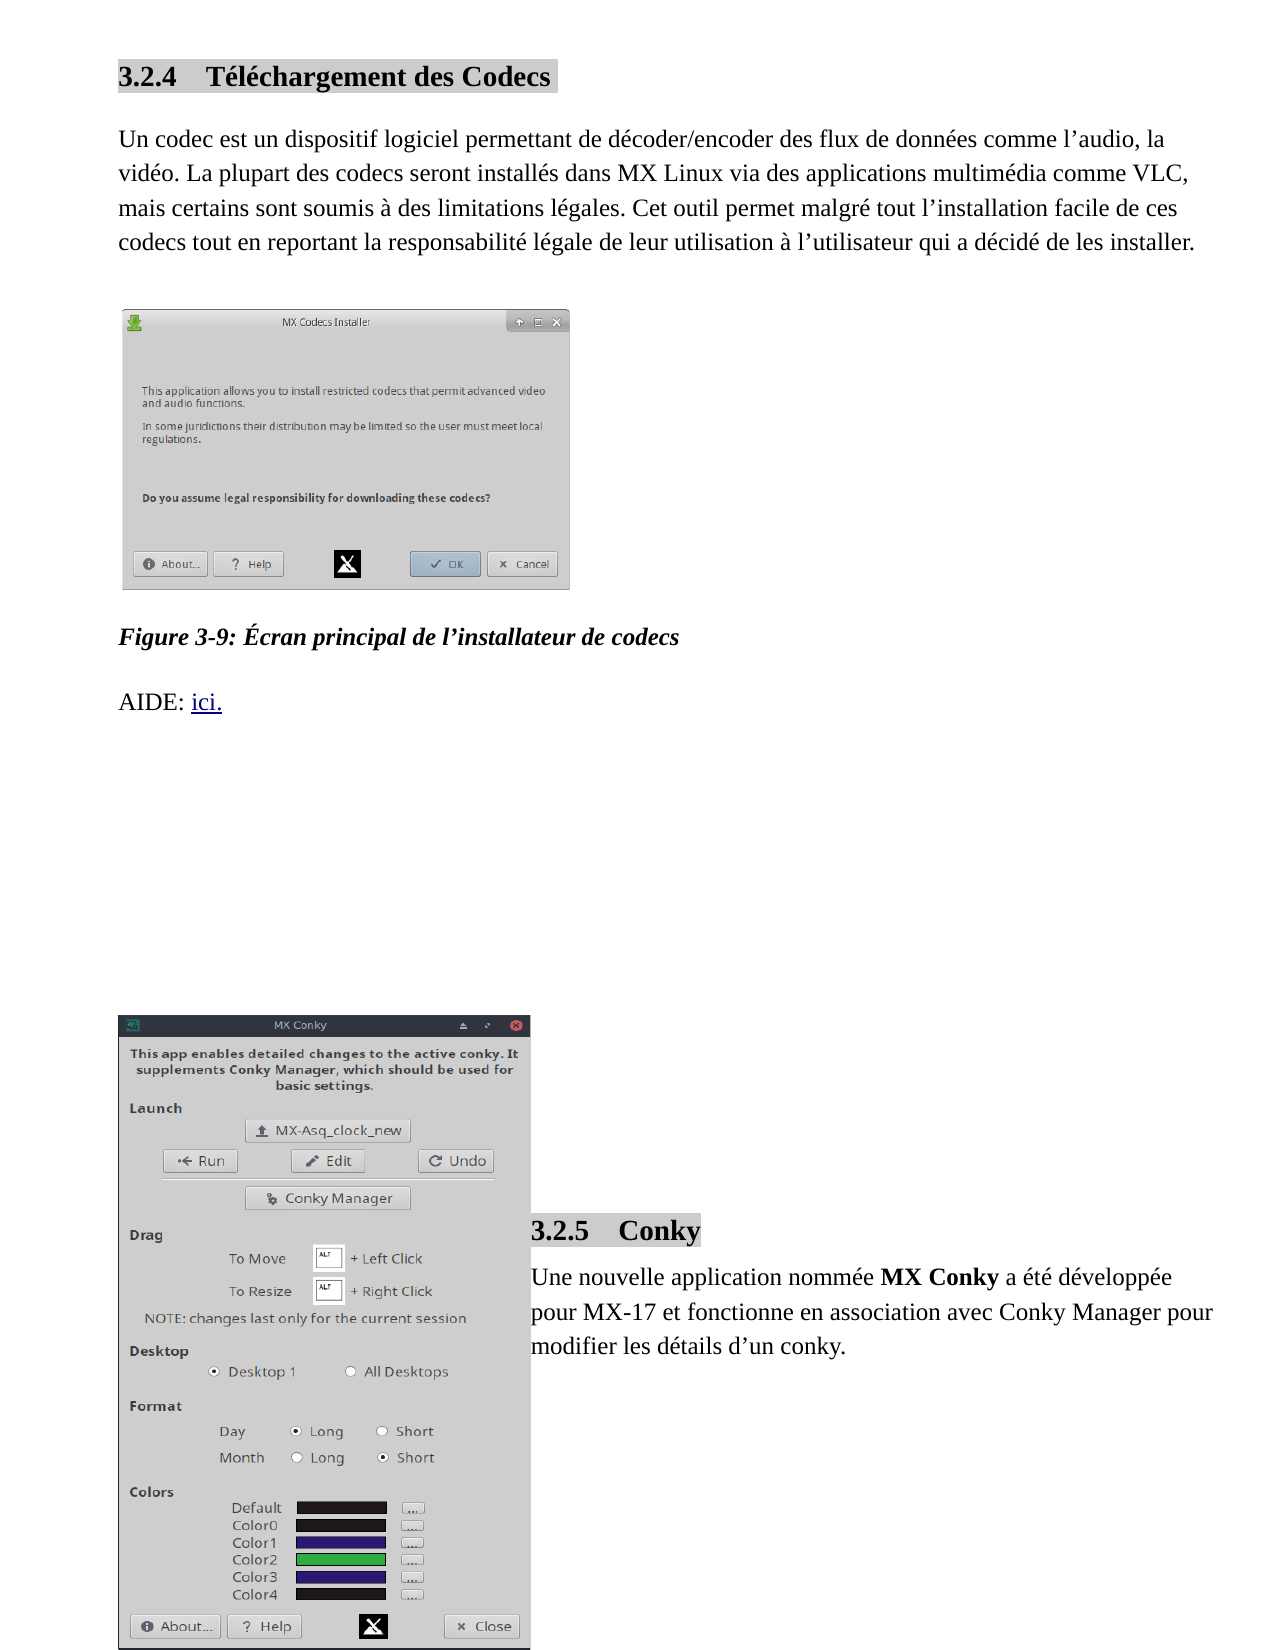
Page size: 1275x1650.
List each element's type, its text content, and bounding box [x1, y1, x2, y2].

picture [122, 309, 570, 590]
text Un codec est un dispositif logiciel permettant de décoder/encoder des flux de données comme l’audio, la vidéo. La plupart des codecs seront installés dans MX Linux via des applications multimédia comme VLC, mais certains sont soumis à des limitations légales. Cet outil permet malgré tout l’installation facile de ces codecs tout en reportant la responsabilité légale de leur utilisation à l’utilisateur qui a décidé de les installer. [118, 124, 1216, 256]
text Une nouvelle application nommée MX Conky a été développée pour MX-17 et fonctionne en association avec Conky Manager pour modifier les détails d’un conky. [531, 1262, 1216, 1360]
subtitle 3.2.5 Conky [701, 1213, 1216, 1247]
picture [118, 1015, 531, 1650]
subtitle 3.2.4 Téléchargement des Codecs [558, 59, 1216, 93]
text Figure 3-9: Écran principal de l’installateur de codecs [118, 622, 1216, 650]
text AIDE: ici. [118, 687, 1216, 716]
